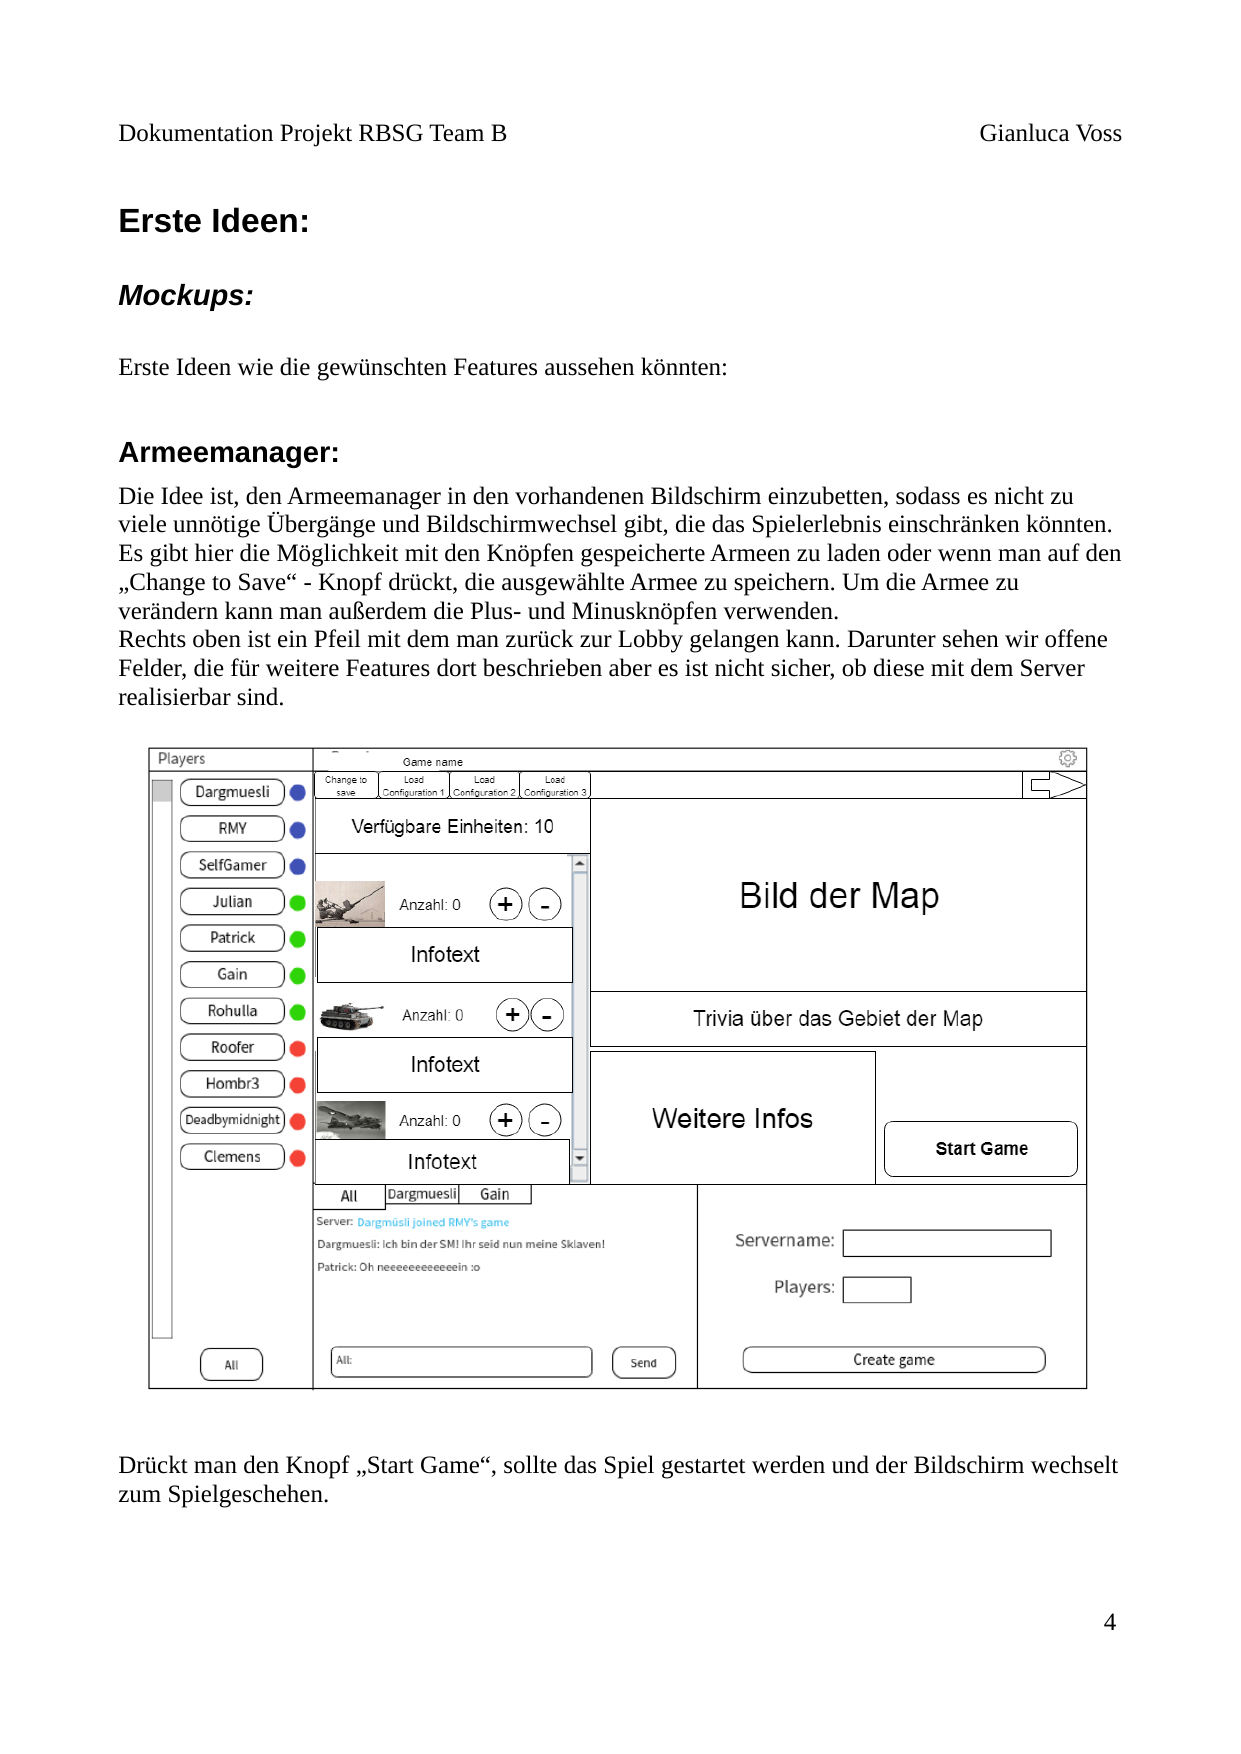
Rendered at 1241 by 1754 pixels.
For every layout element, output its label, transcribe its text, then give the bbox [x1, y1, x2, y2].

text Es gibt hier die Möglichkeit mit den Knöpfen gespeicherte Armeen zu laden oder wenn man auf den „Change to Save“ - Knopf drückt, die ausgewählte Armee zu speichern. Um die Armee zu verändern kann man außerdem die Plus- und Minusknöpfen verwenden. [118, 538, 1122, 624]
subtitle Armeemanager: [118, 435, 1122, 468]
subtitle Mockups: [118, 277, 1122, 311]
text Erste Ideen wie die gewünschten Features aussehen könnten: [118, 352, 1122, 381]
text Die Idee ist, den Armeemanager in den vorhandenen Bildschirm einzubetten, sodass es nicht zu viele unnötige Übergänge und Bildschirmwechsel gibt, die das Spielerlebnis einschränken könnten. [118, 481, 1122, 538]
subtitle Erste Ideen: [118, 201, 1122, 240]
picture [147, 739, 1093, 1393]
text Rechts oben ist ein Pfeil mit dem man zurück zur Lobby gelangen kann. Darunter sehen wir offene Felder, die für weitere Features dort beschrieben aber es ist nicht sicher, ob diese mit dem Server realisierbar sind. [118, 624, 1122, 711]
text Drückt man den Knopf „Start Game“, sollte das Spiel gestartet werden und der Bildschirm wechselt zum Spielgeschehen. [118, 1450, 1122, 1508]
